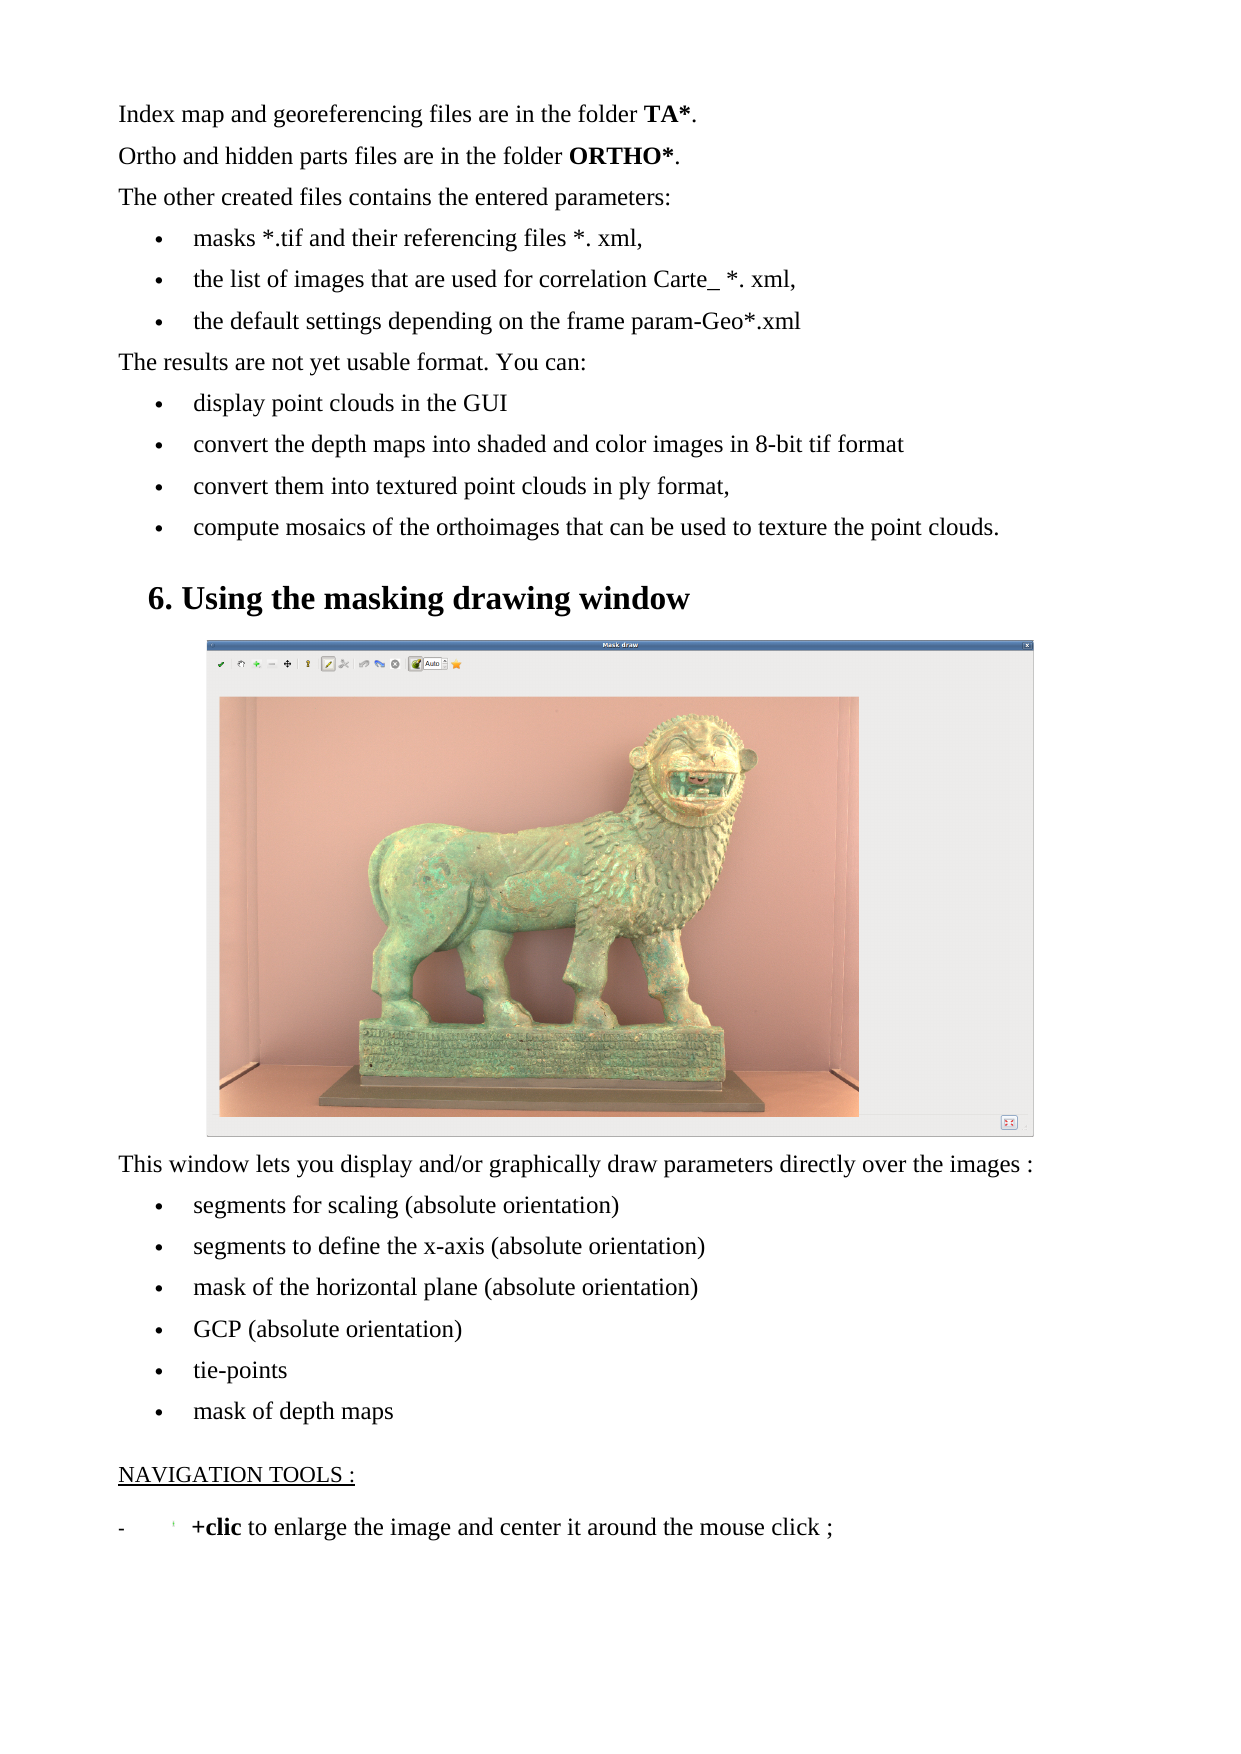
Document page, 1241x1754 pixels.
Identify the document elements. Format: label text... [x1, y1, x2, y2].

list convert them into textured point clouds in ply format, [156, 471, 1122, 499]
list compute mosaics of the orthoimages that can be used to texture the point clouds. [156, 512, 1122, 541]
list display point clouds in the GUI [156, 388, 1122, 417]
list tie-points [156, 1355, 1122, 1384]
text Index map and georeferencing files are in the folder TA*. [118, 99, 1122, 128]
list segments to define the x-axis (absolute orientation) [156, 1231, 1122, 1260]
text This window lets you display and/or graphically draw parameters directly over the images : [118, 1149, 1122, 1177]
list the default settings depending on the frame param-Geo*.xml [156, 306, 1122, 334]
picture [206, 640, 1034, 1137]
list mask of depth maps [156, 1396, 1122, 1425]
text The results are not yet usable format. You can: [118, 347, 1122, 376]
subtitle 6. Using the masking drawing window [118, 578, 1122, 616]
list mask of the horizontal plane (absolute orientation) [156, 1272, 1122, 1301]
text Ortho and hidden parts files are in the folder ORTHO*. [118, 141, 1122, 169]
subtitle Navigation tools : [118, 1462, 1122, 1488]
text The other created files contains the entered parameters: [118, 182, 1122, 211]
list convert the depth maps into shaded and color images in 8-bit tif format [156, 429, 1122, 458]
list masks *.tif and their referencing files *. xml, [156, 223, 1122, 252]
list GCP (absolute orientation) [156, 1314, 1122, 1342]
list +clic to enlarge the image and center it around the mouse click ; [118, 1512, 1122, 1541]
list segments for scaling (absolute orientation) [156, 1190, 1122, 1219]
list the list of images that are used for correlation Carte_ *. xml, [156, 264, 1122, 293]
